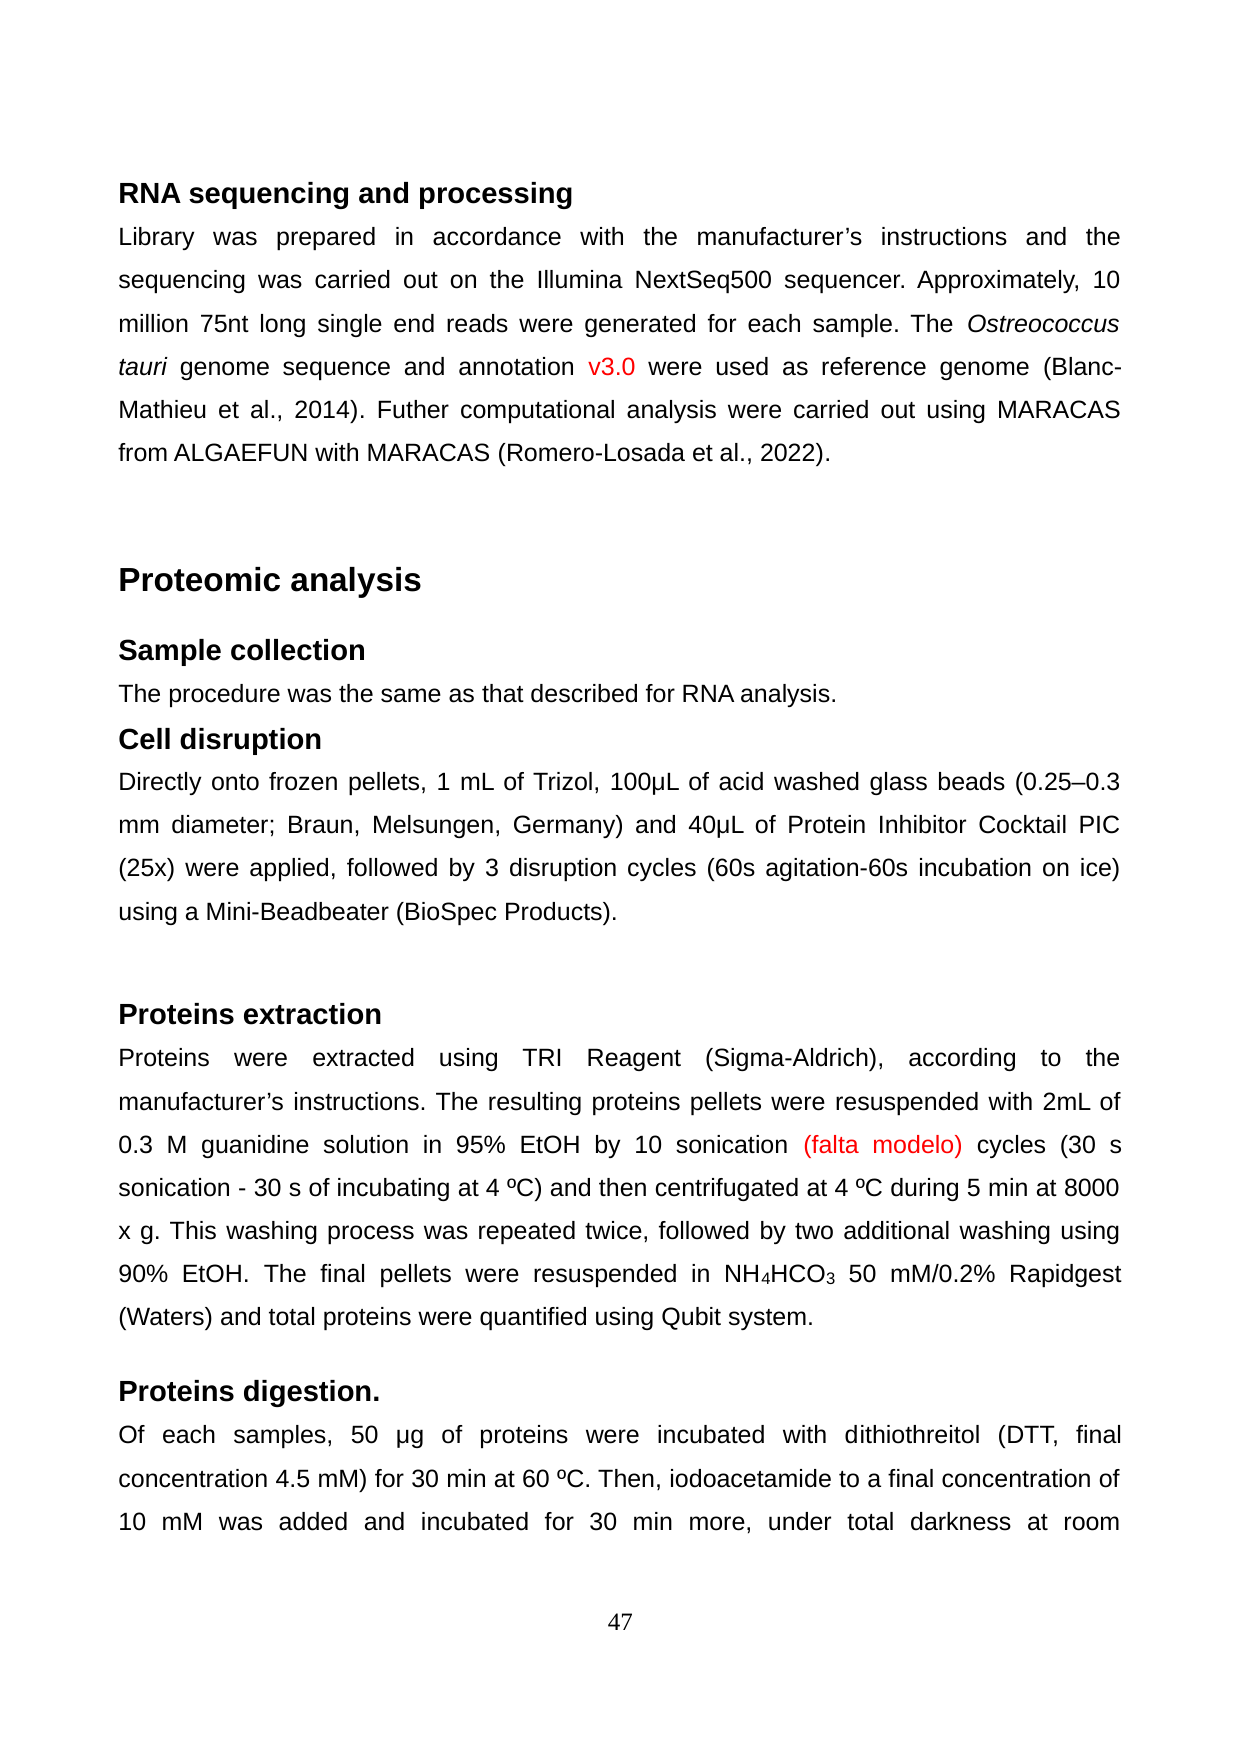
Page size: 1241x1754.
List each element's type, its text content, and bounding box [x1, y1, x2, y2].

text Of each samples, 50 μg of proteins were incubated with dithiothreitol (DTT, final concentration 4.5 mM) for 30 min at 60 ºC. Then, iodoacetamide to a final concentration of 10 mM was added and incubated for 30 min more, under total darkness at room [118, 1420, 1122, 1535]
text The procedure was the same as that described for RNA analysis. [118, 679, 1122, 707]
subtitle Sample collection [118, 633, 1122, 666]
subtitle RNA sequencing and processing [118, 176, 1122, 210]
subtitle Proteomic analysis [118, 560, 1122, 599]
text Proteins were extracted using TRI Reagent (Sigma-Aldrich), according to the manufacturer’s instructions. The resulting proteins pellets were resuspended with 2mL of 0.3 M guanidine solution in 95% EtOH by 10 sonication (falta modelo) cycles (30 s sonication - 30 s of incubating at 4 ºC) and then centrifugated at 4 ºC during 5 min at 8000 x g. This washing process was repeated twice, followed by two additional washing using 90% EtOH. The final pellets were resuspended in NH4HCO3 50 mM/0.2% Rapidgest (Waters) and total proteins were quantified using Qubit system. [118, 1043, 1122, 1331]
text Directly onto frozen pellets, 1 mL of Trizol, 100μL of acid washed glass beads (0.25–0.3 mm diameter; Braun, Melsungen, Germany) and 40μL of Protein Inhibitor Cocktail PIC (25x) were applied, followed by 3 disruption cycles (60s agitation-60s incubation on ice) using a Mini-Beadbeater (BioSpec Products). [118, 767, 1122, 925]
subtitle Proteins digestion. [118, 1374, 1122, 1408]
subtitle Proteins extraction [118, 997, 1122, 1031]
subtitle Cell disruption [118, 722, 1122, 755]
text Library was prepared in accordance with the manufacturer’s instructions and the sequencing was carried out on the Illumina NextSeq500 sequencer. Approximately, 10 million 75nt long single end reads were generated for each sample. The Ostreococcus tauri genome sequence and annotation v3.0 were used as reference genome (Blanc-Mathieu et al., 2014)⁠. Futher computational analysis were carried out using MARACAS from ALGAEFUN with MARACAS (Romero-Losada et al., 2022)⁠. [118, 222, 1122, 467]
